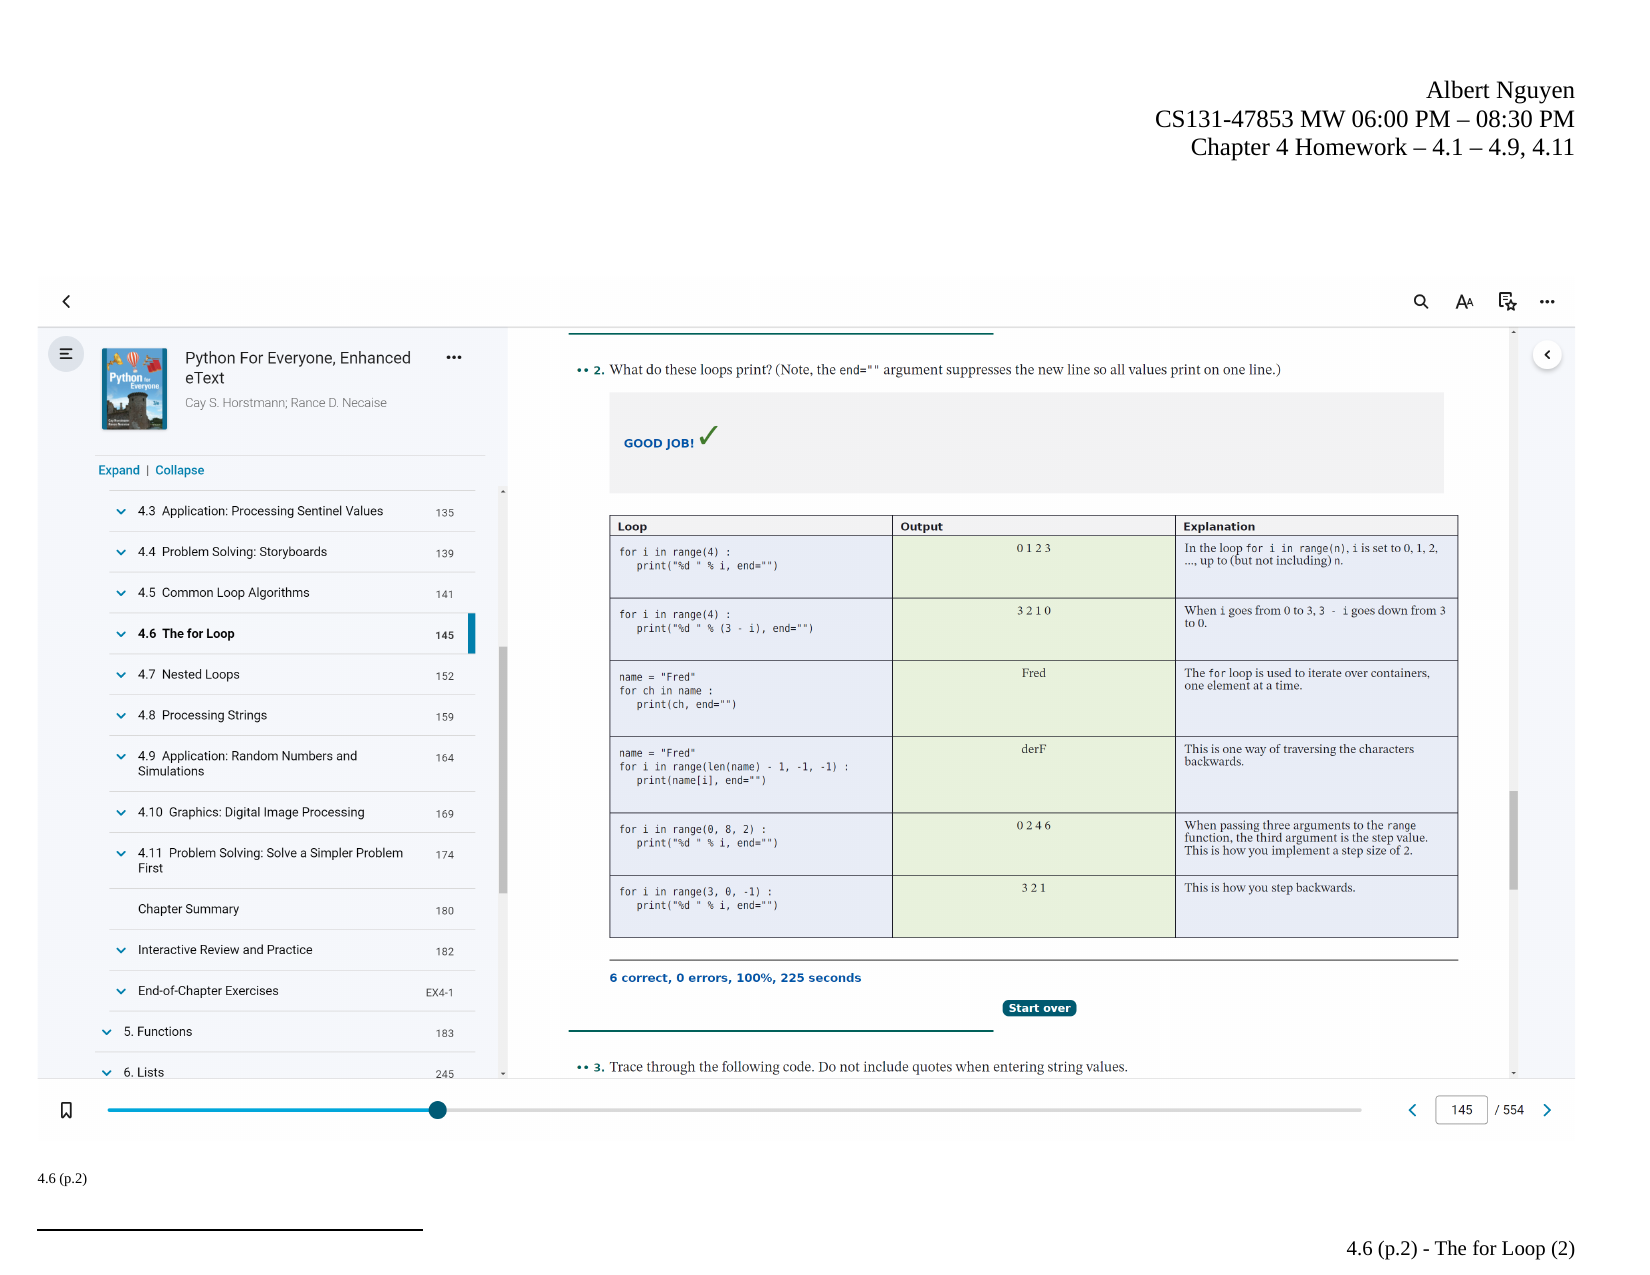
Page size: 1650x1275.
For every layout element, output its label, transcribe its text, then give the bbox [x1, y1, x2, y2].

text - The for Loop (2) [37, 1236, 1575, 1260]
picture [37, 276, 1575, 1141]
